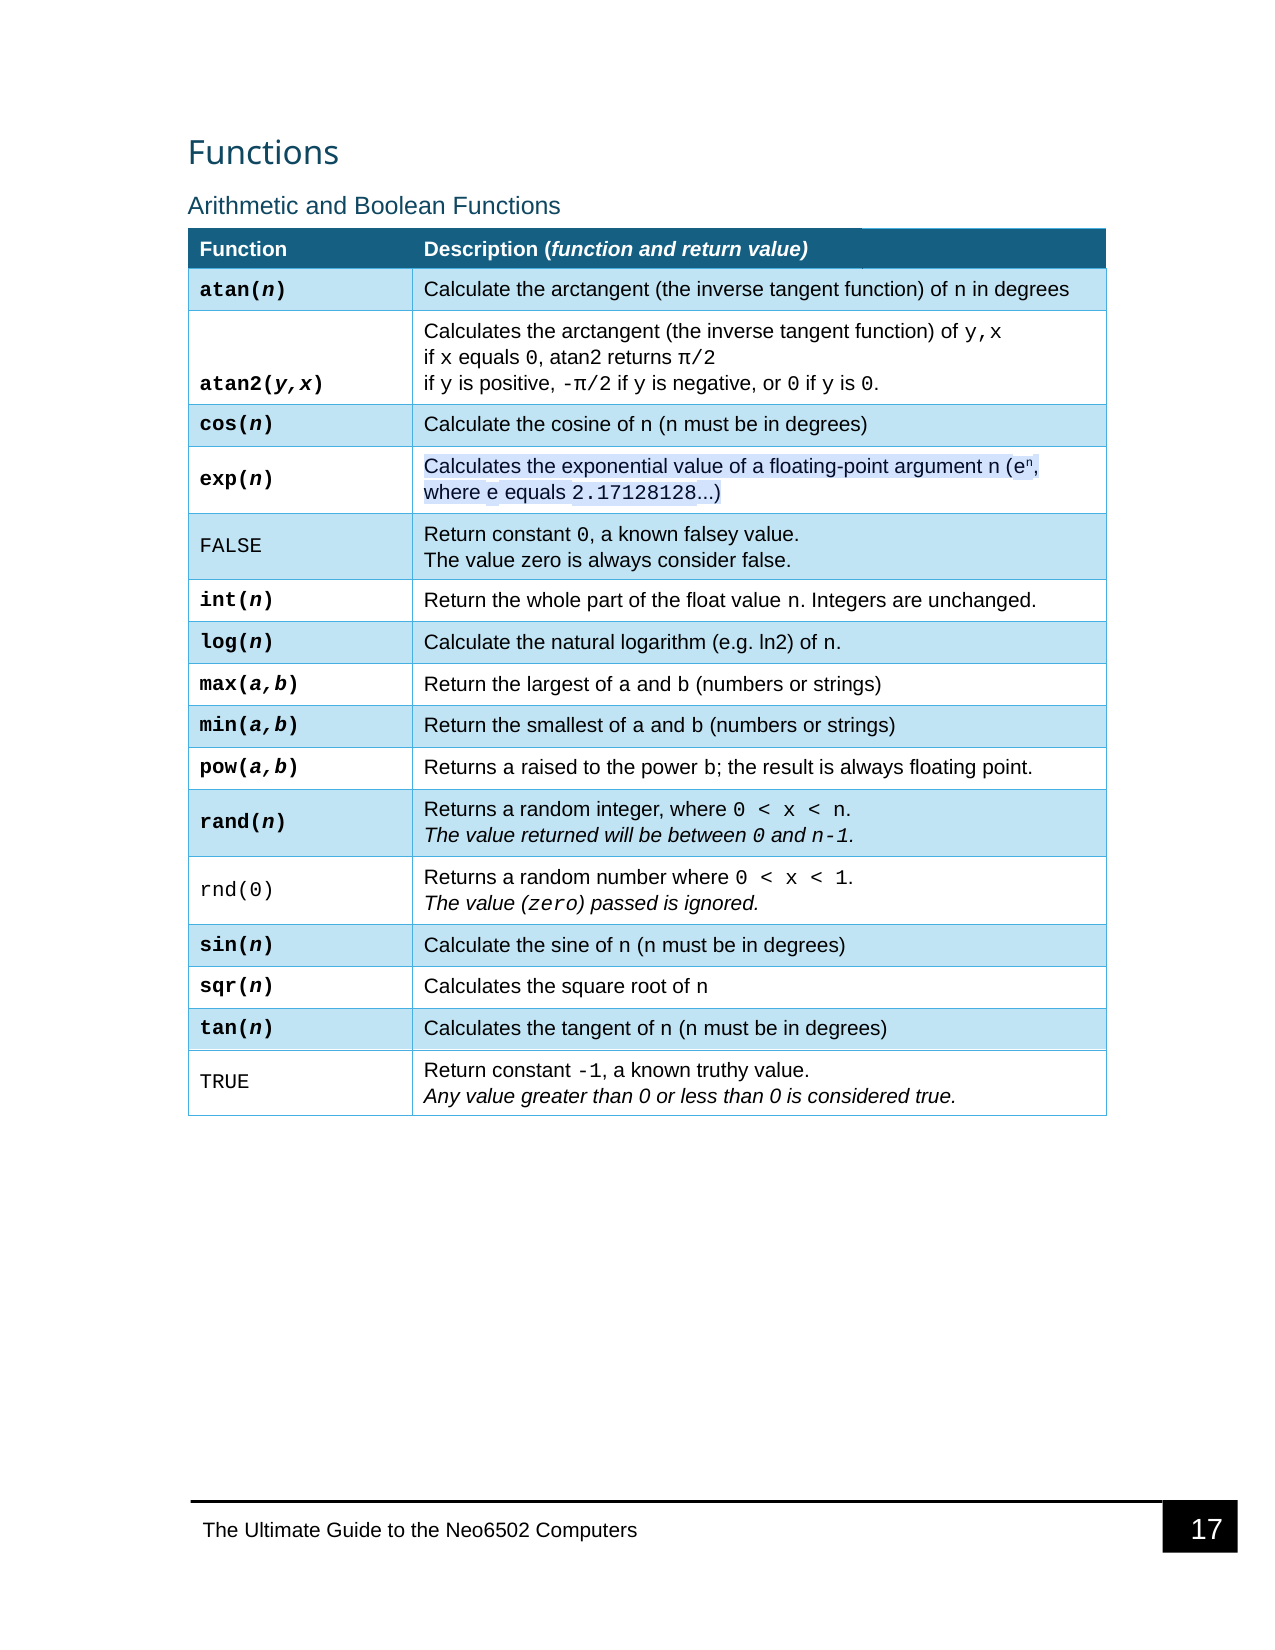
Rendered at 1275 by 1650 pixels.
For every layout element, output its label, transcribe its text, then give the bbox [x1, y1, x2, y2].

table_cell cos(n) [189, 405, 412, 446]
table_cell int(n) [189, 580, 412, 621]
table_cell atan(n) [189, 269, 412, 310]
table_cell Calculates the square root of n [413, 967, 1106, 1008]
table_cell Calculates the arctangent (the inverse tangent function) of y,x if x equals 0, atan2 returns π/2 if y is positive, -π/2 if y is negative, or 0 if y is 0. [413, 311, 1106, 404]
table_cell exp(n) [189, 447, 412, 513]
table_cell Calculate the cosine of n (n must be in degrees) [413, 405, 1106, 446]
table_cell Return constant -1, a known truthy value. Any value greater than 0 or less than 0 is considered true. [413, 1051, 1106, 1115]
table_cell min(a,b) [189, 706, 412, 747]
table_cell Return the whole part of the float value n. Integers are unchanged. [413, 580, 1106, 621]
table_cell Calculate the sine of n (n must be in degrees) [413, 925, 1106, 966]
table_cell atan2(y,x) [189, 311, 412, 404]
table_cell Returns a random number where 0 < x < 1. The value (zero) passed is ignored. [413, 857, 1106, 924]
table_cell sqr(n) [189, 967, 412, 1008]
table_header Function [189, 229, 412, 268]
table_cell Return the largest of a and b (numbers or strings) [413, 664, 1106, 705]
subtitle Arithmetic and Boolean Functions [187, 191, 1162, 220]
table_cell Returns a raised to the power b; the result is always floating point. [413, 748, 1106, 788]
table_header Description (function and return value) [413, 229, 862, 268]
table_cell max(a,b) [189, 664, 412, 705]
table_cell FALSE [189, 514, 412, 579]
table_cell Return the smallest of a and b (numbers or strings) [413, 706, 1106, 747]
table_cell sin(n) [189, 925, 412, 966]
table_cell rnd(0) [189, 857, 412, 924]
table_cell rand(n) [189, 790, 412, 856]
table_cell Returns a random integer, where 0 < x < n. The value returned will be between 0 and n-1. [413, 790, 1106, 856]
table_cell pow(a,b) [189, 748, 412, 788]
table_cell Calculates the exponential value of a floating-point argument n (en, where e equals 2.17128128...) [413, 447, 1106, 513]
table_cell tan(n) [189, 1009, 412, 1049]
table_cell Calculates the tangent of n (n must be in degrees) [413, 1009, 1106, 1049]
table_header [863, 229, 1106, 268]
table_cell Calculate the arctangent (the inverse tangent function) of n in degrees [413, 269, 1106, 310]
table_cell Return constant 0, a known falsey value. The value zero is always consider false. [413, 514, 1106, 579]
table_cell Calculate the natural logarithm (e.g. ln2) of n. [413, 622, 1106, 663]
subtitle Functions [187, 129, 1162, 174]
table_cell TRUE [189, 1051, 412, 1115]
table_cell log(n) [189, 622, 412, 663]
